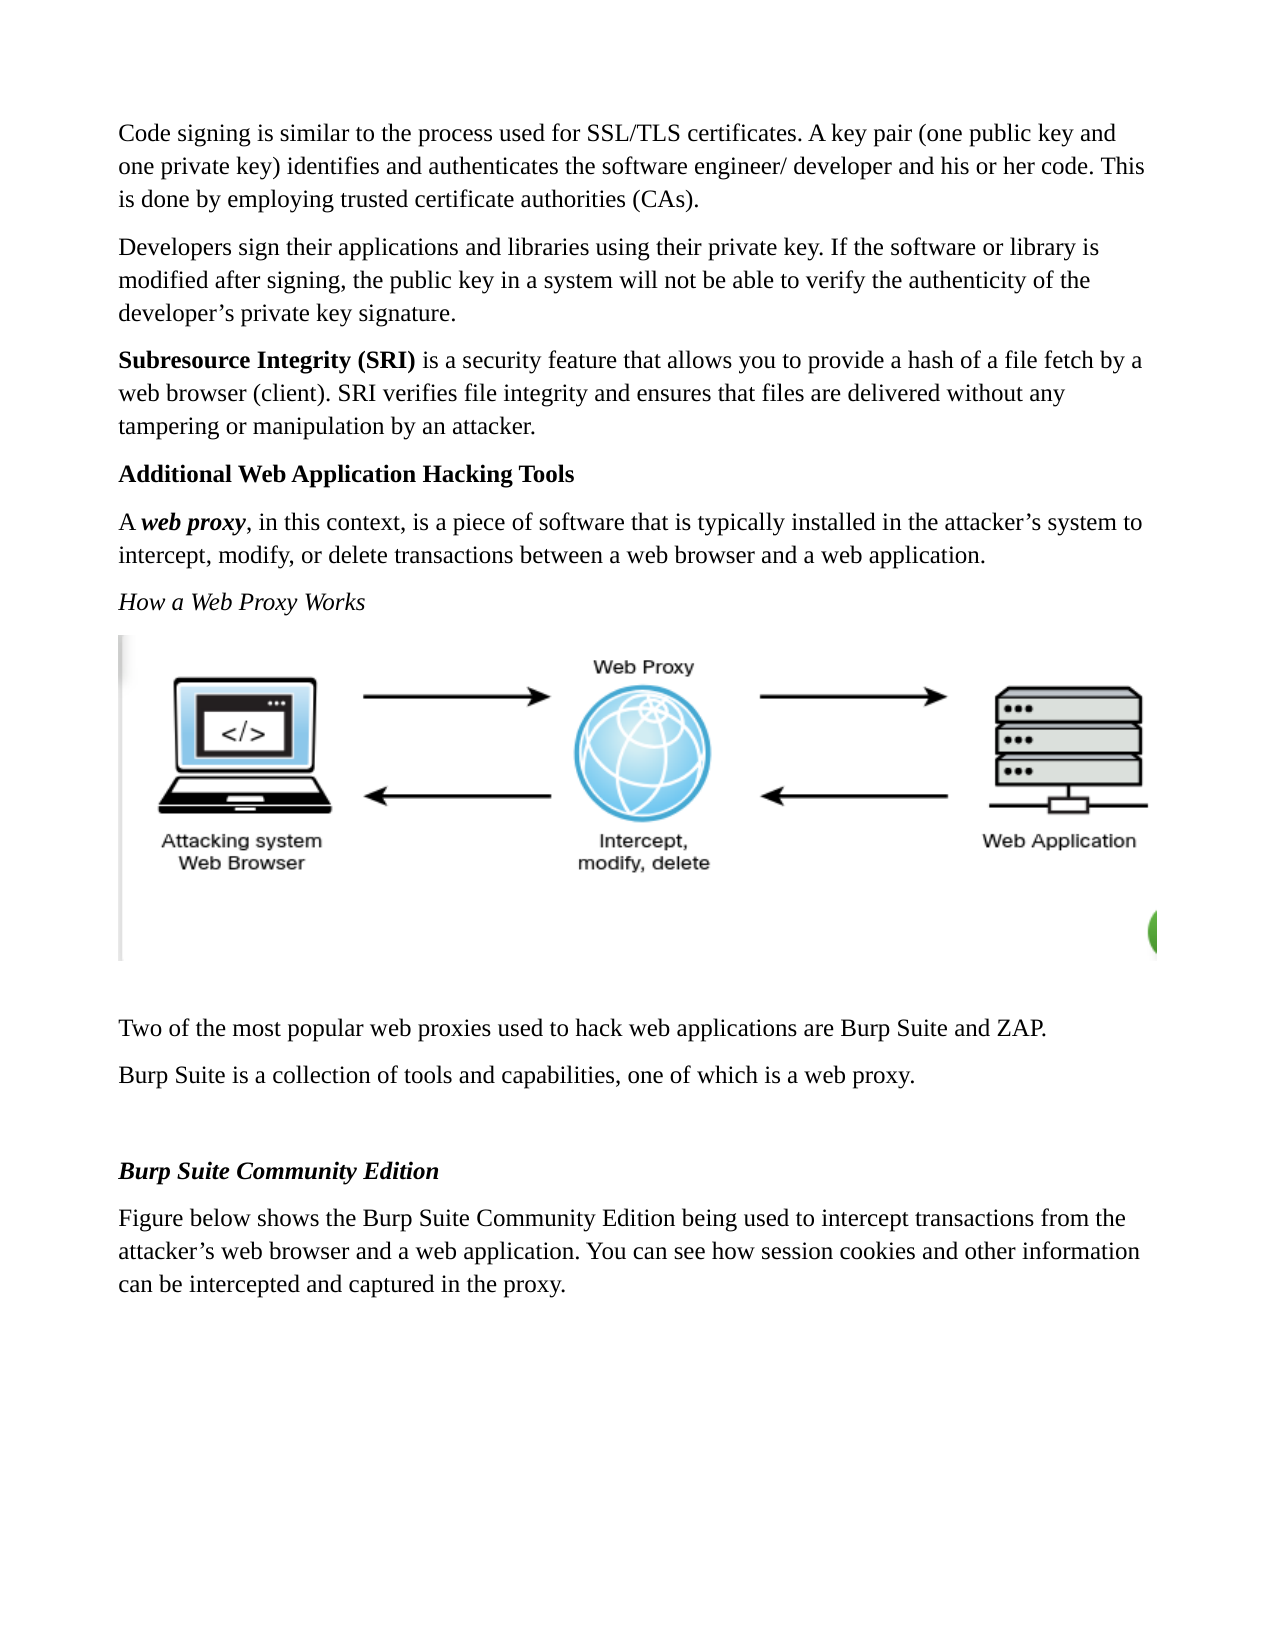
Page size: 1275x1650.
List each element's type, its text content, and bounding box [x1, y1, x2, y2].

picture [118, 635, 1157, 961]
text Developers sign their applications and libraries using their private key. If the software or library is modified after signing, the public key in a system will not be able to verify the authenticity of the developer’s private key signature. [118, 232, 1157, 327]
text Figure below shows the Burp Suite Community Edition being used to intercept transactions from the attacker’s web browser and a web application. You can see how session cookies and other information can be intercepted and captured in the proxy. [118, 1203, 1157, 1298]
text Code signing is similar to the process used for SSL/TLS certificates. A key pair (one public key and one private key) identifies and authenticates the software engineer/ developer and his or her code. This is done by employing trusted certificate authorities (CAs). [118, 118, 1157, 213]
text Two of the most popular web proxies used to hack web applications are Burp Suite and ZAP. [118, 1013, 1157, 1042]
text Subresource Integrity (SRI) is a security feature that allows you to provide a hash of a file fetch by a web browser (client). SRI verifies file integrity and ensures that files are delivered without any tampering or manipulation by an attacker. [118, 345, 1157, 440]
text A web proxy, in this context, is a piece of software that is typically installed in the attacker’s system to intercept, modify, or delete transactions between a web browser and a web application. [118, 507, 1157, 568]
text Burp Suite is a collection of tools and capabilities, one of which is a web proxy. [118, 1061, 1157, 1089]
text How a Web Proxy Works [118, 587, 1157, 616]
text Additional Web Application Hacking Tools [118, 459, 1157, 488]
text Burp Suite Community Edition [118, 1156, 1157, 1184]
